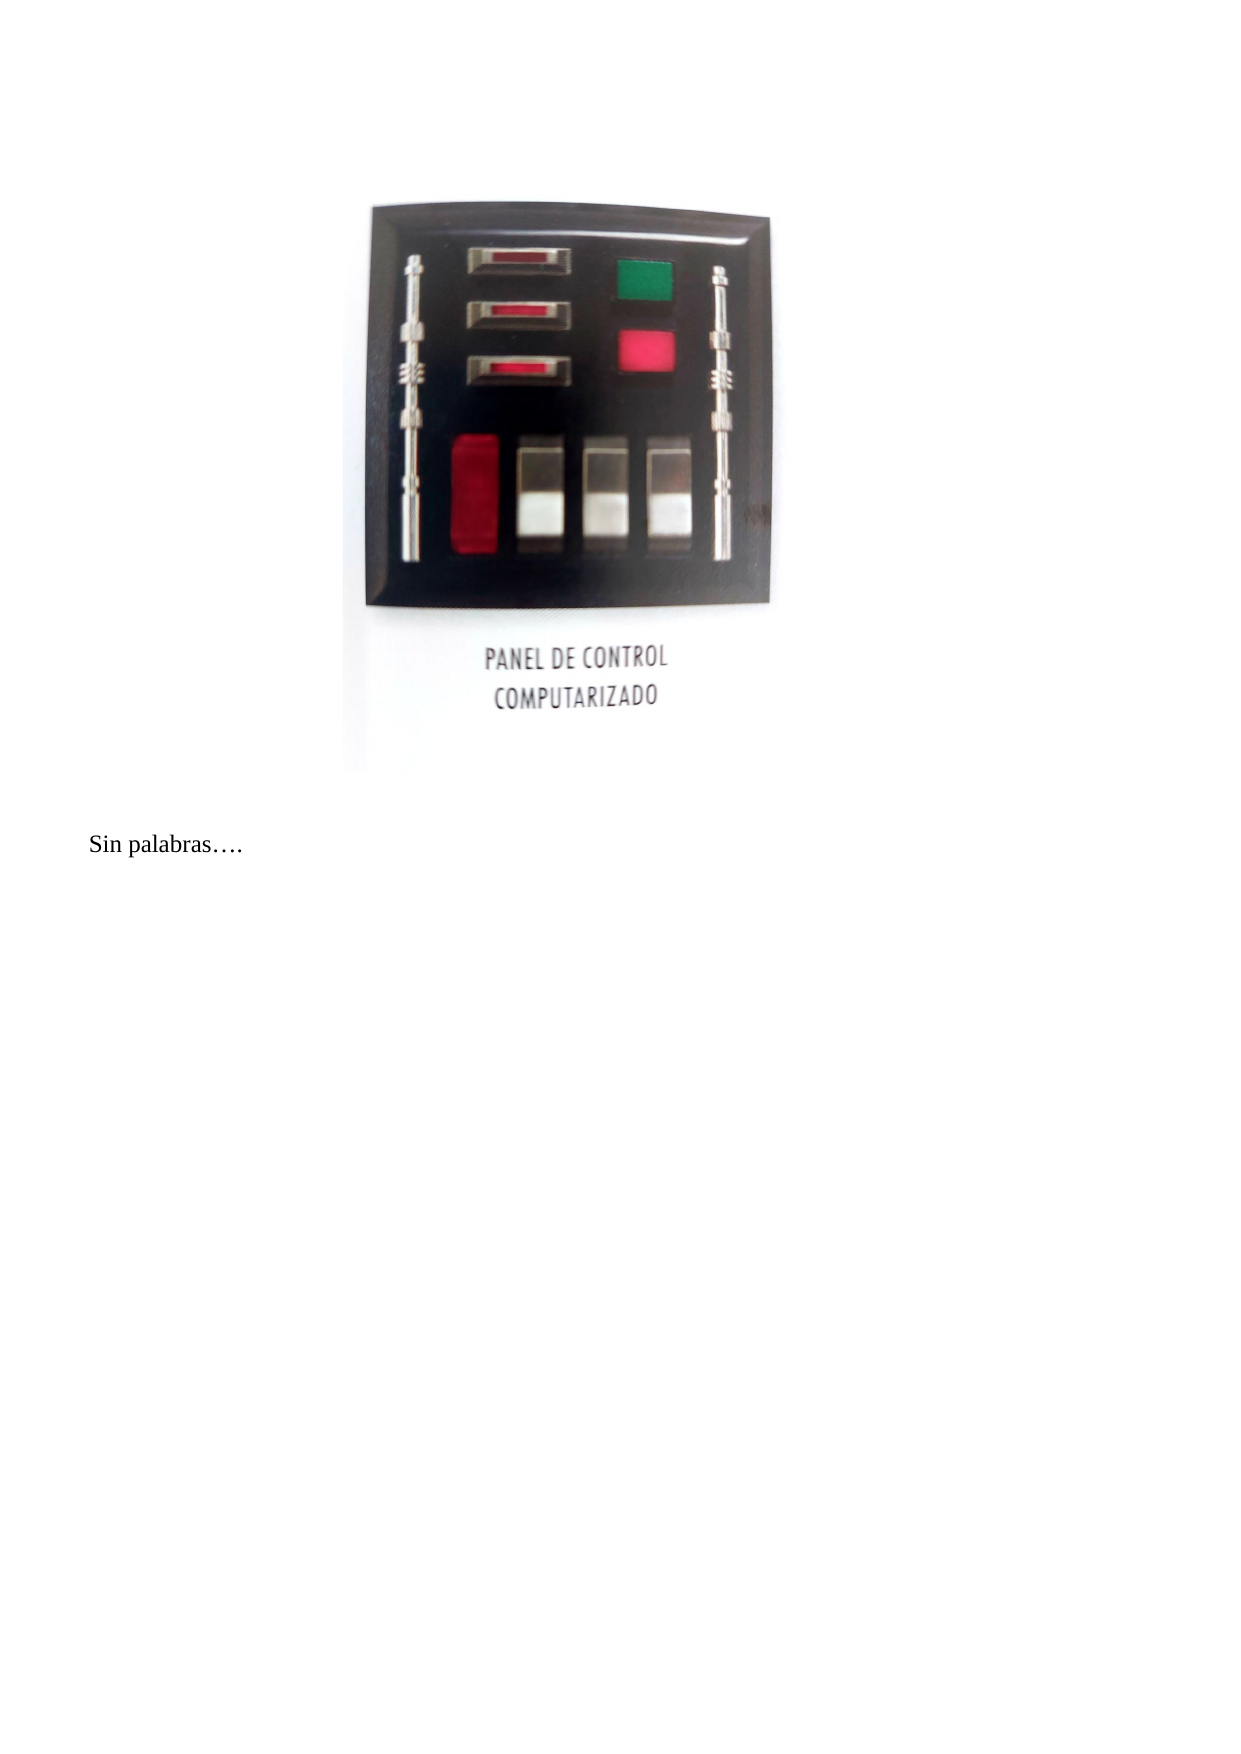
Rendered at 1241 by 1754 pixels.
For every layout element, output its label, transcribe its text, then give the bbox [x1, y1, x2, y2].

text Sin palabras…. [88, 829, 1152, 858]
picture [342, 172, 793, 772]
